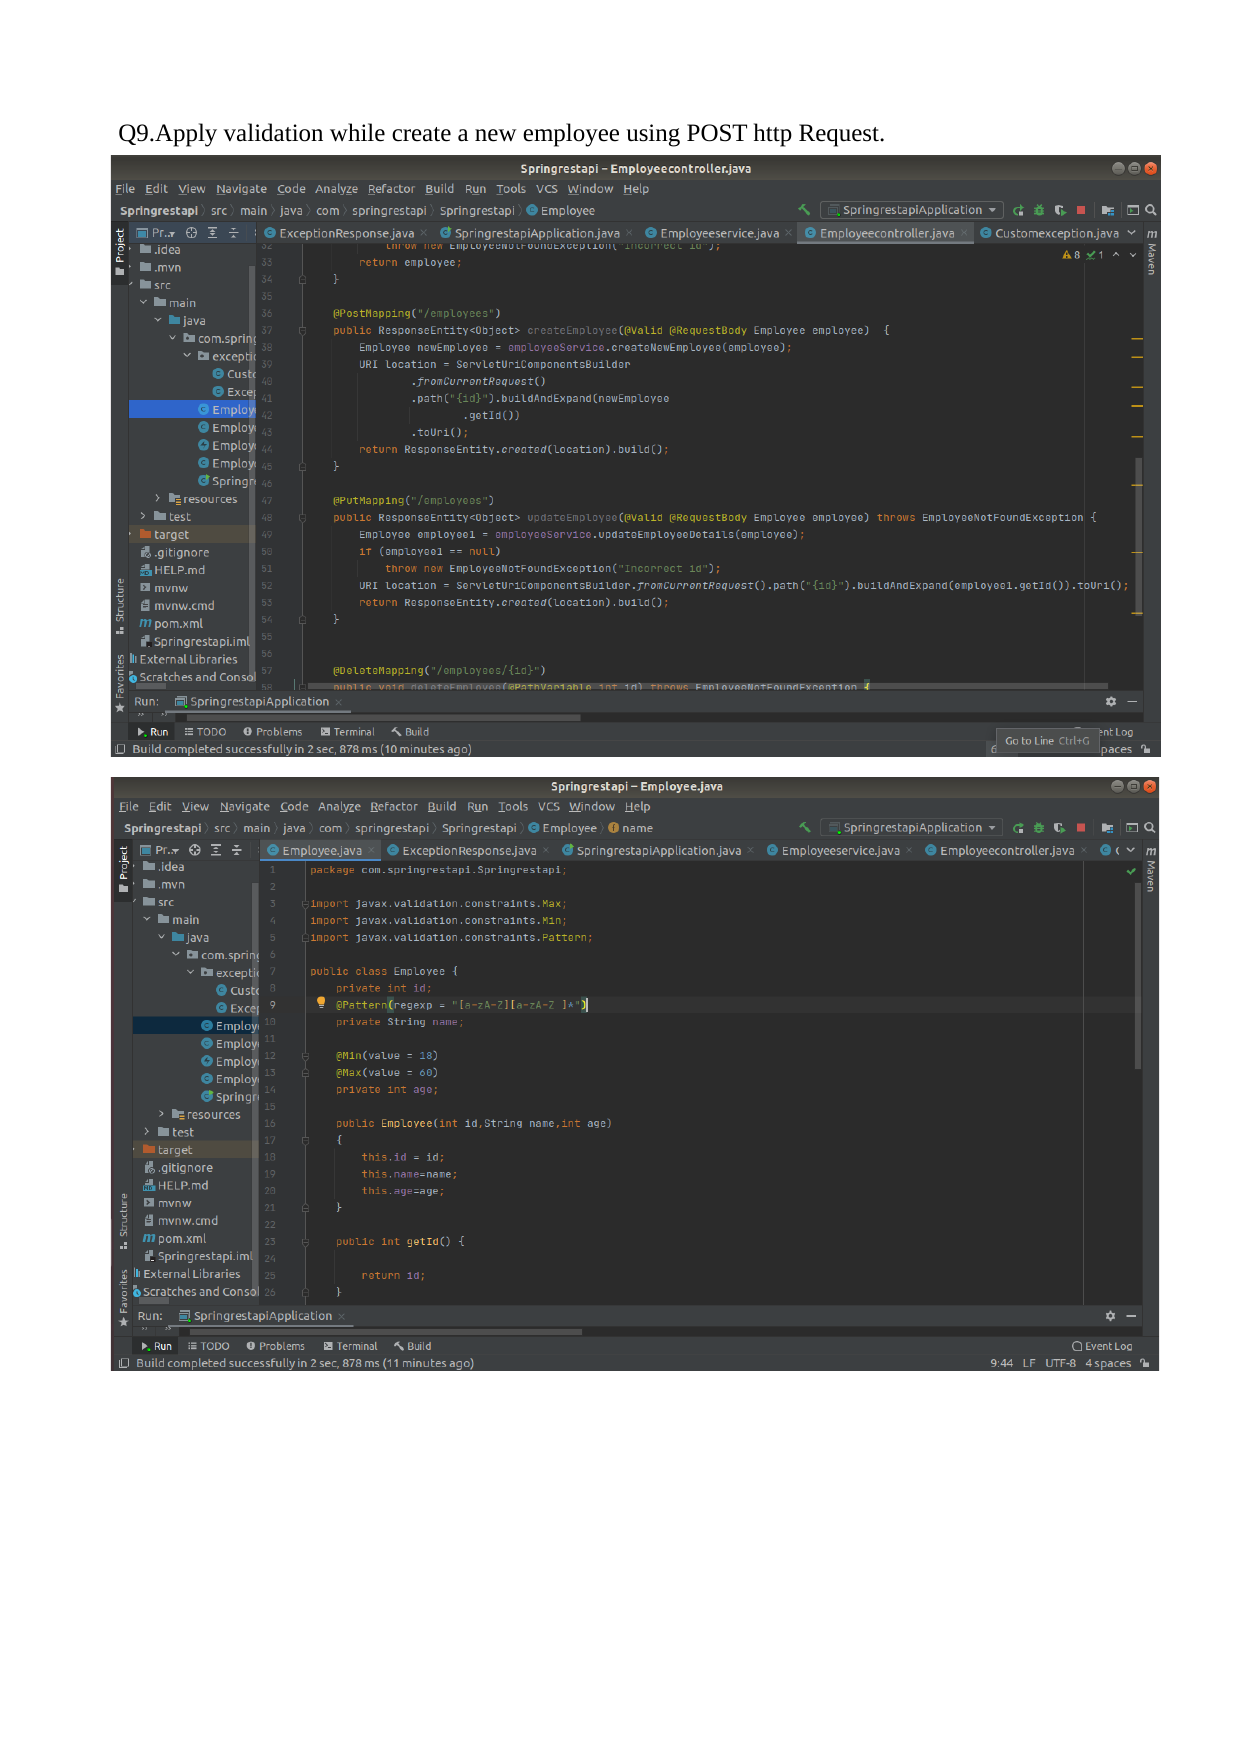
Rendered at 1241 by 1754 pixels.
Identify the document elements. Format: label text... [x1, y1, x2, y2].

picture [110, 777, 1160, 1371]
text Q9.Apply validation while create a new employee using POST http Request. [118, 118, 1122, 147]
picture [110, 155, 1161, 757]
